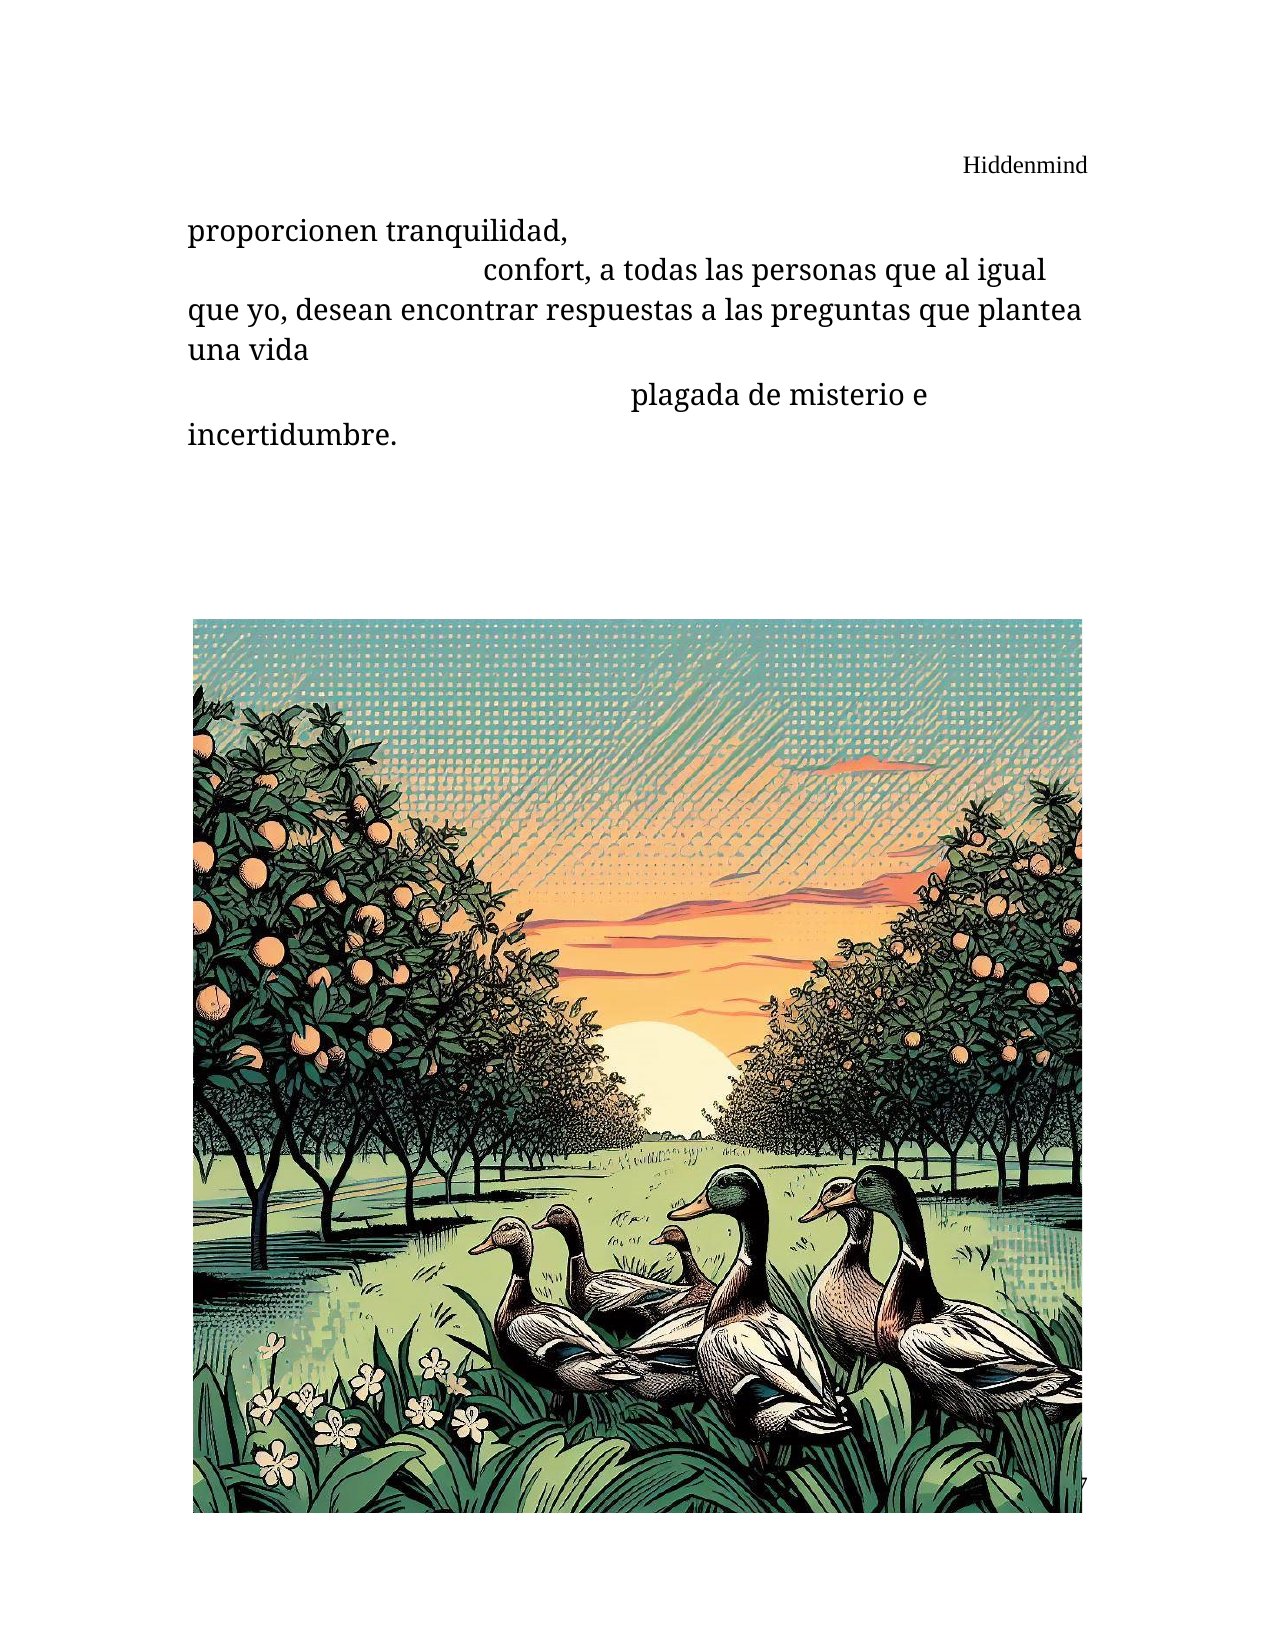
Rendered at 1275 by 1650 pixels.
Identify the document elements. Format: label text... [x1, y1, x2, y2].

text confort, a todas las personas que al igual que yo, desean encontrar respuestas a las preguntas que plantea una vida [187, 250, 1087, 369]
picture [193, 619, 1083, 1513]
text plagada de misterio e incertidumbre. [187, 375, 1087, 454]
text proporcionen tranquilidad, [187, 210, 1087, 250]
